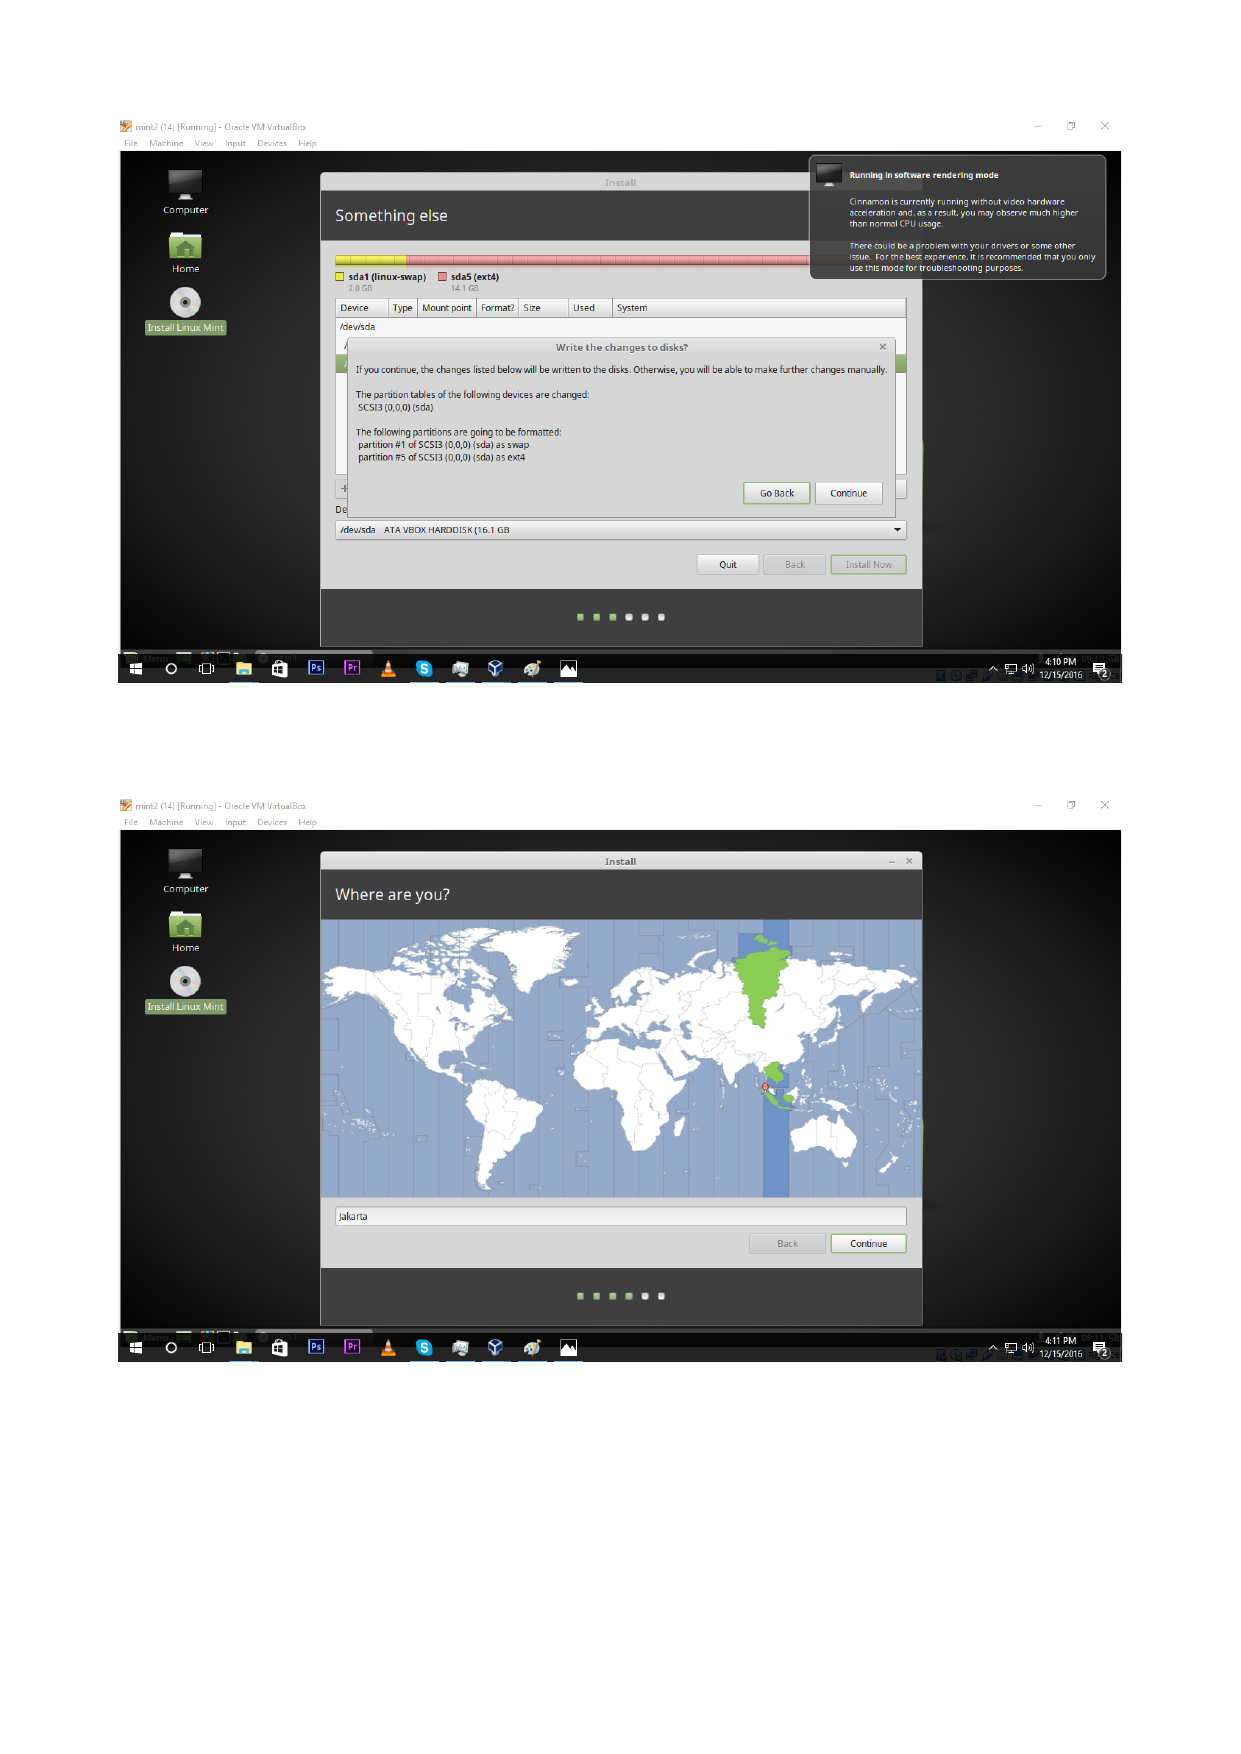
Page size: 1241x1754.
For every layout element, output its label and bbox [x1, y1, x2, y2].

picture [118, 797, 1123, 1362]
picture [118, 118, 1123, 683]
